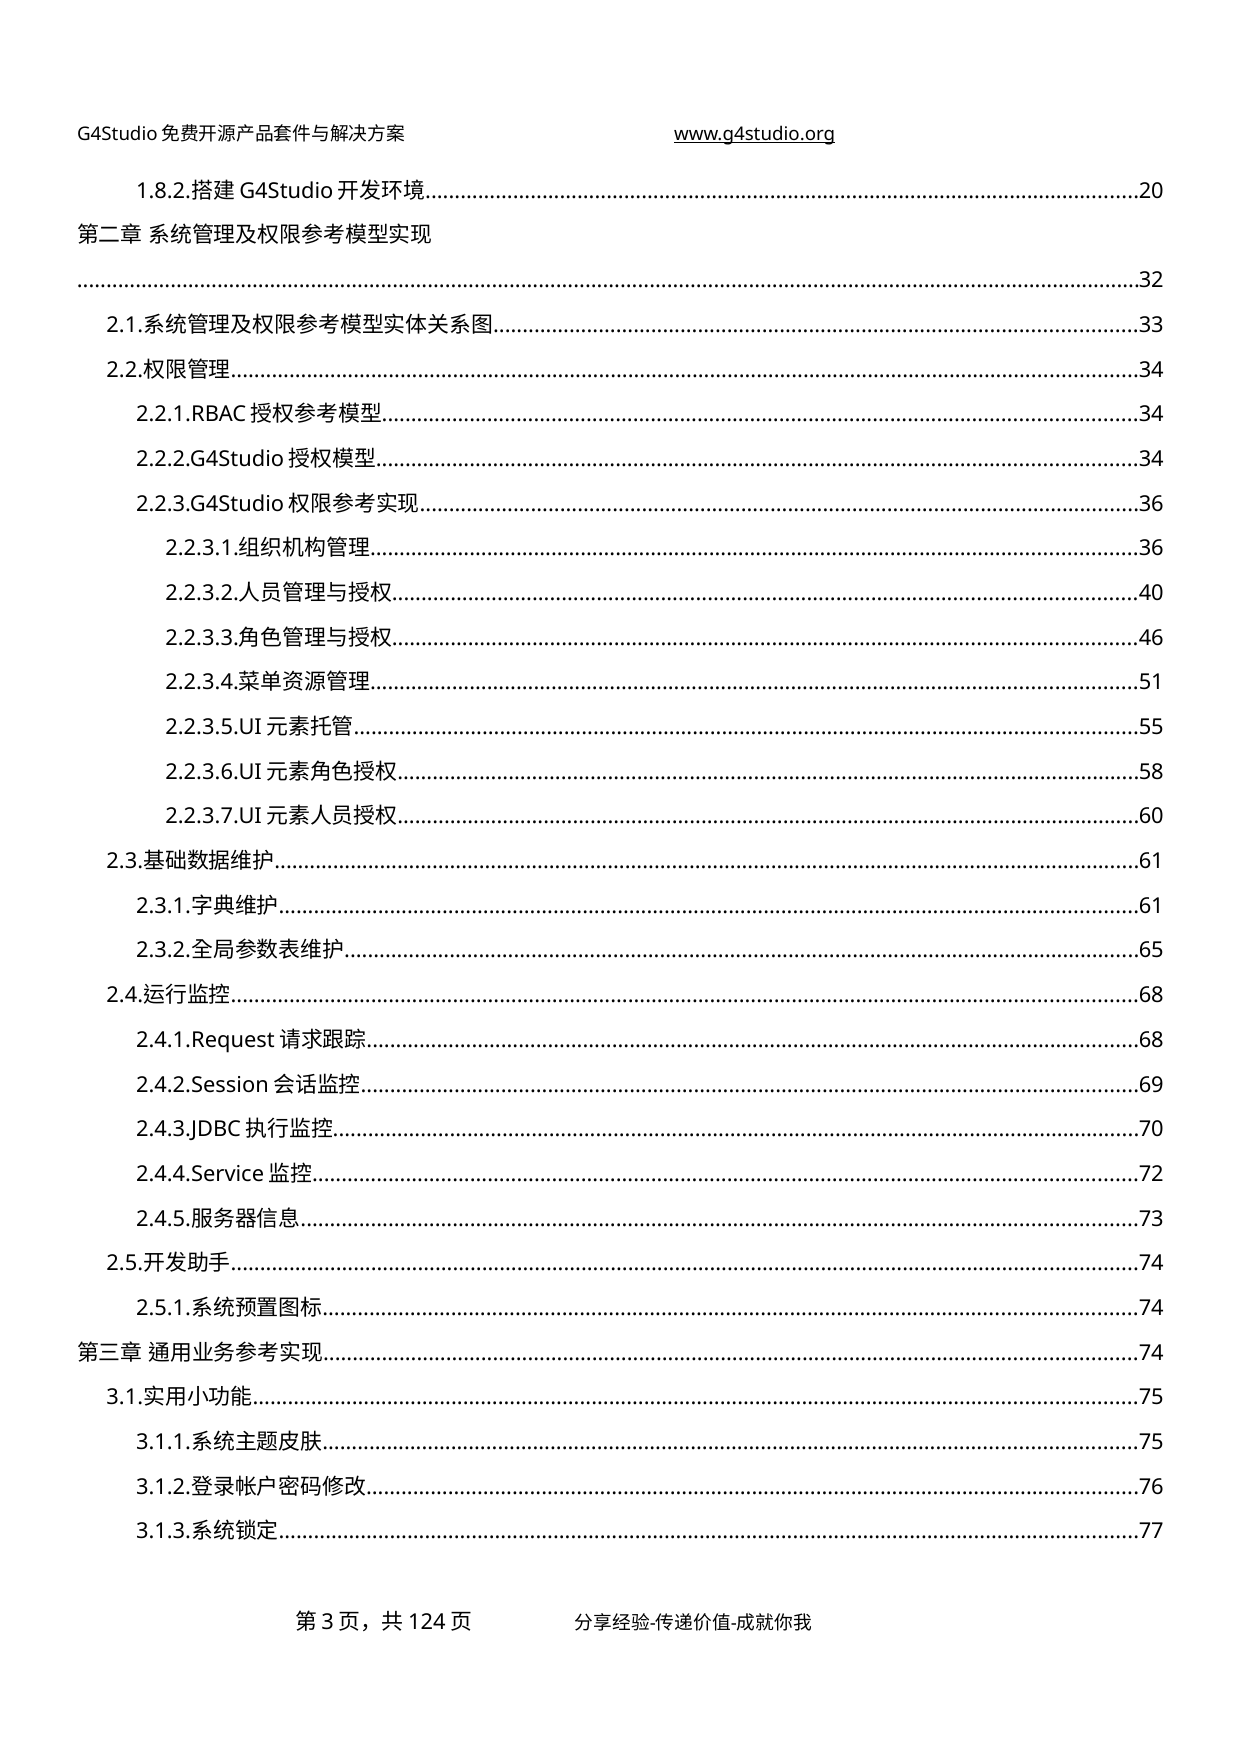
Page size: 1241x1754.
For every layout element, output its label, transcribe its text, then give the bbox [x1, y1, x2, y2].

text 2.2.3.G4Studio权限参考实现 36 [136, 488, 1163, 517]
text 2.3.基础数据维护 61 [106, 845, 1163, 875]
text 2.5.开发助手 74 [106, 1247, 1163, 1277]
text 2.4.1.Request请求跟踪 68 [136, 1024, 1163, 1054]
text 2.2.2.G4Studio授权模型 34 [136, 443, 1163, 473]
text 3.1.2.登录帐户密码修改 76 [136, 1471, 1163, 1501]
text 2.2.3.4.菜单资源管理 51 [165, 666, 1163, 696]
text 2.3.1.字典维护 61 [136, 890, 1163, 919]
text 2.2.3.6.UI元素角色授权 58 [165, 756, 1163, 786]
text 2.2.3.7.UI元素人员授权 60 [165, 800, 1163, 830]
text 2.1.系统管理及权限参考模型实体关系图 33 [106, 309, 1163, 339]
text 2.4.3.JDBC执行监控 70 [136, 1113, 1163, 1143]
text 2.5.1.系统预置图标 74 [136, 1292, 1163, 1322]
text 3.1.3.系统锁定 77 [136, 1515, 1163, 1545]
text 1.8.2.搭建G4Studio开发环境 20 [136, 175, 1163, 204]
text 2.4.运行监控 68 [106, 979, 1163, 1009]
text 3.1.实用小功能 75 [106, 1381, 1163, 1411]
text 2.2.权限管理 34 [106, 353, 1163, 383]
text 2.3.2.全局参数表维护 65 [136, 934, 1163, 964]
text 第三章 通用业务参考实现 74 [77, 1337, 1163, 1366]
text 第二章 系统管理及权限参考模型实现 32 [77, 219, 1163, 294]
text 2.4.2.Session会话监控 69 [136, 1068, 1163, 1098]
text 2.4.5.服务器信息 73 [136, 1203, 1163, 1232]
text 3.1.1.系统主题皮肤 75 [136, 1426, 1163, 1456]
text 2.2.1.RBAC授权参考模型 34 [136, 398, 1163, 428]
text 2.4.4.Service监控 72 [136, 1158, 1163, 1188]
text 2.2.3.3.角色管理与授权 46 [165, 622, 1163, 651]
text 2.2.3.2.人员管理与授权 40 [165, 577, 1163, 607]
text 2.2.3.1.组织机构管理 36 [165, 532, 1163, 562]
text 2.2.3.5.UI元素托管 55 [165, 711, 1163, 741]
